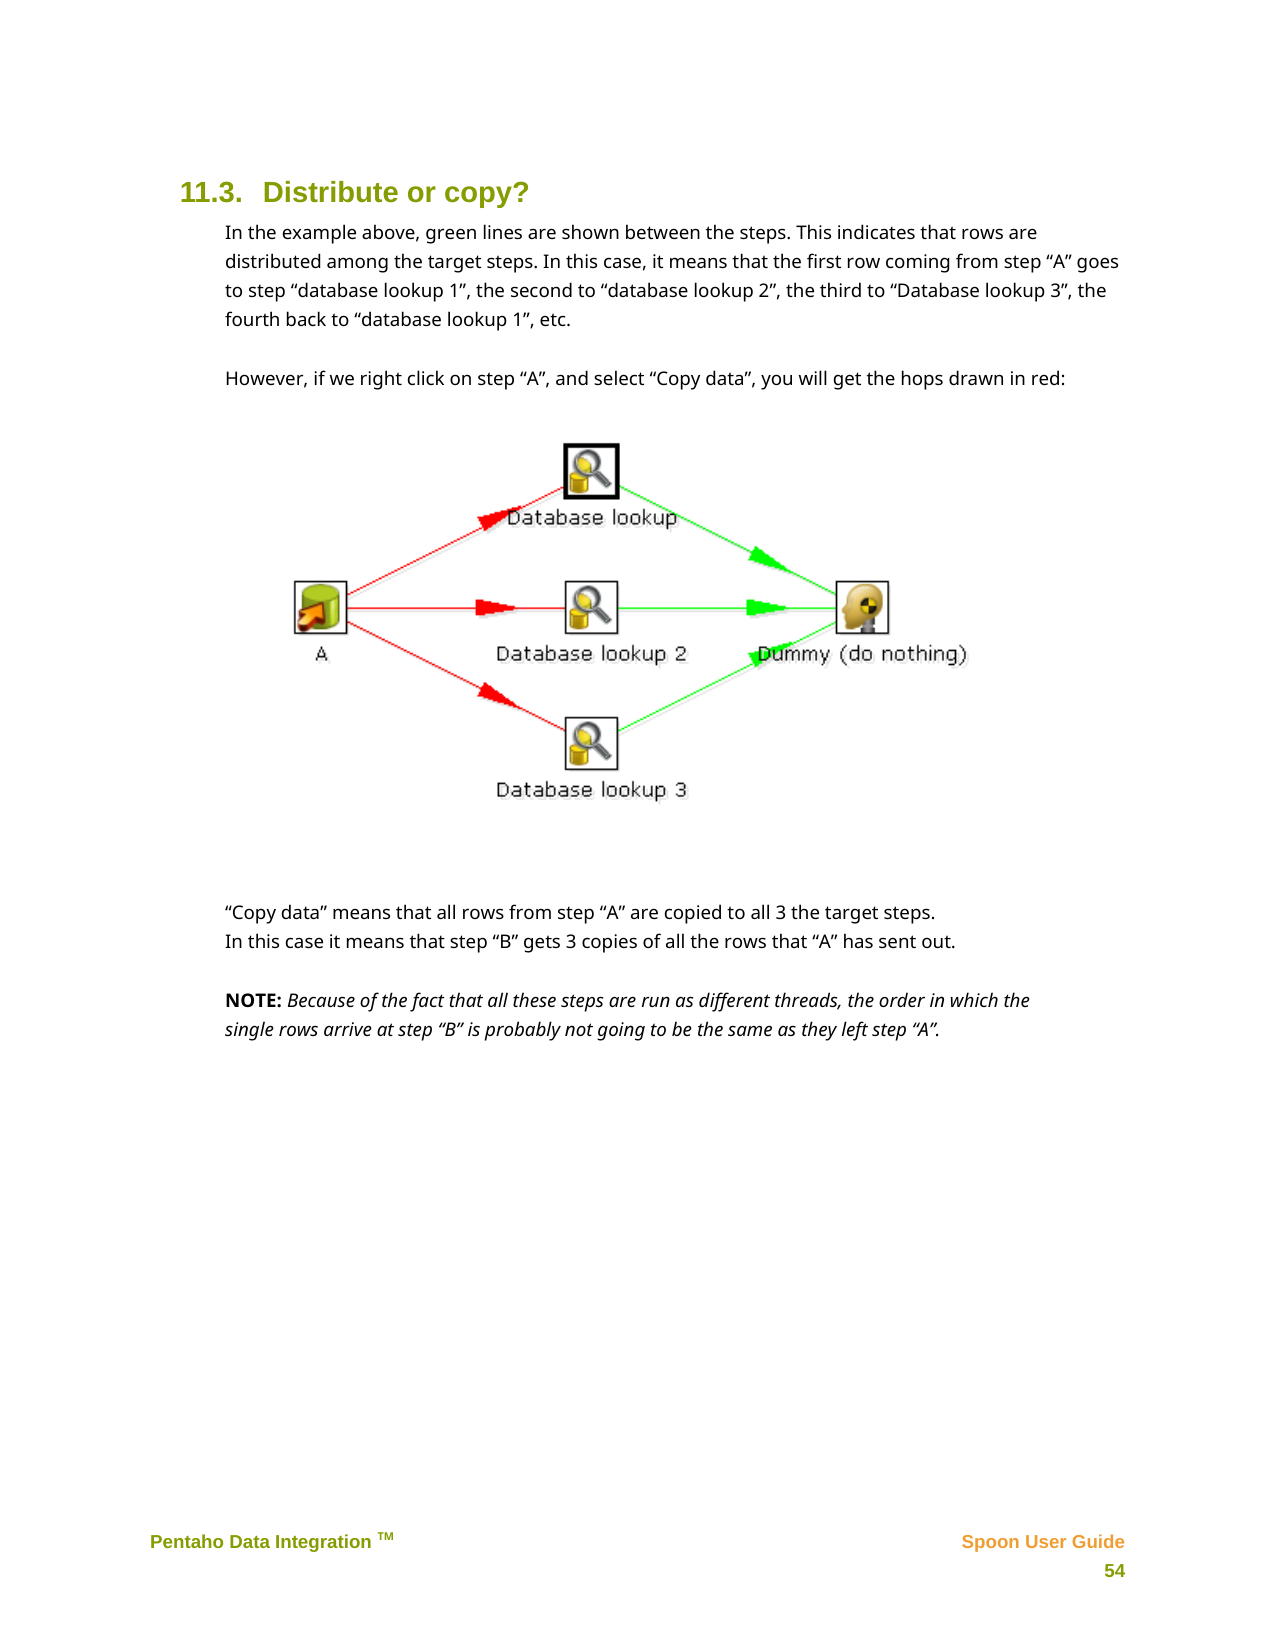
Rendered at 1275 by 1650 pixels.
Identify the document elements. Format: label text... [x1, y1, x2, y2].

subtitle Distribute or copy? [179, 175, 1125, 210]
text However, if we right click on step “A”, and select “Copy data”, you will get the hops drawn in red: [225, 362, 1125, 391]
text NOTE: Because of the fact that all these steps are run as different threads, the order in which the [225, 984, 1125, 1013]
text “Copy data” means that all rows from step “A” are copied to all 3 the target steps. [225, 896, 1125, 926]
text In the example above, green lines are shown between the steps. This indicates that rows are distributed among the target steps. In this case, it means that the first row coming from step “A” goes to step “database lookup 1”, the second to “database lookup 2”, the third to “Database lookup 3”, the fourth back to “database lookup 1”, etc. [225, 216, 1125, 333]
text In this case it means that step “B” gets 3 copies of all the rows that “A” has sent out. [225, 926, 1125, 955]
picture [274, 420, 990, 822]
text single rows arrive at step “B” is probably not going to be the same as they left step “A”. [225, 1013, 1125, 1042]
